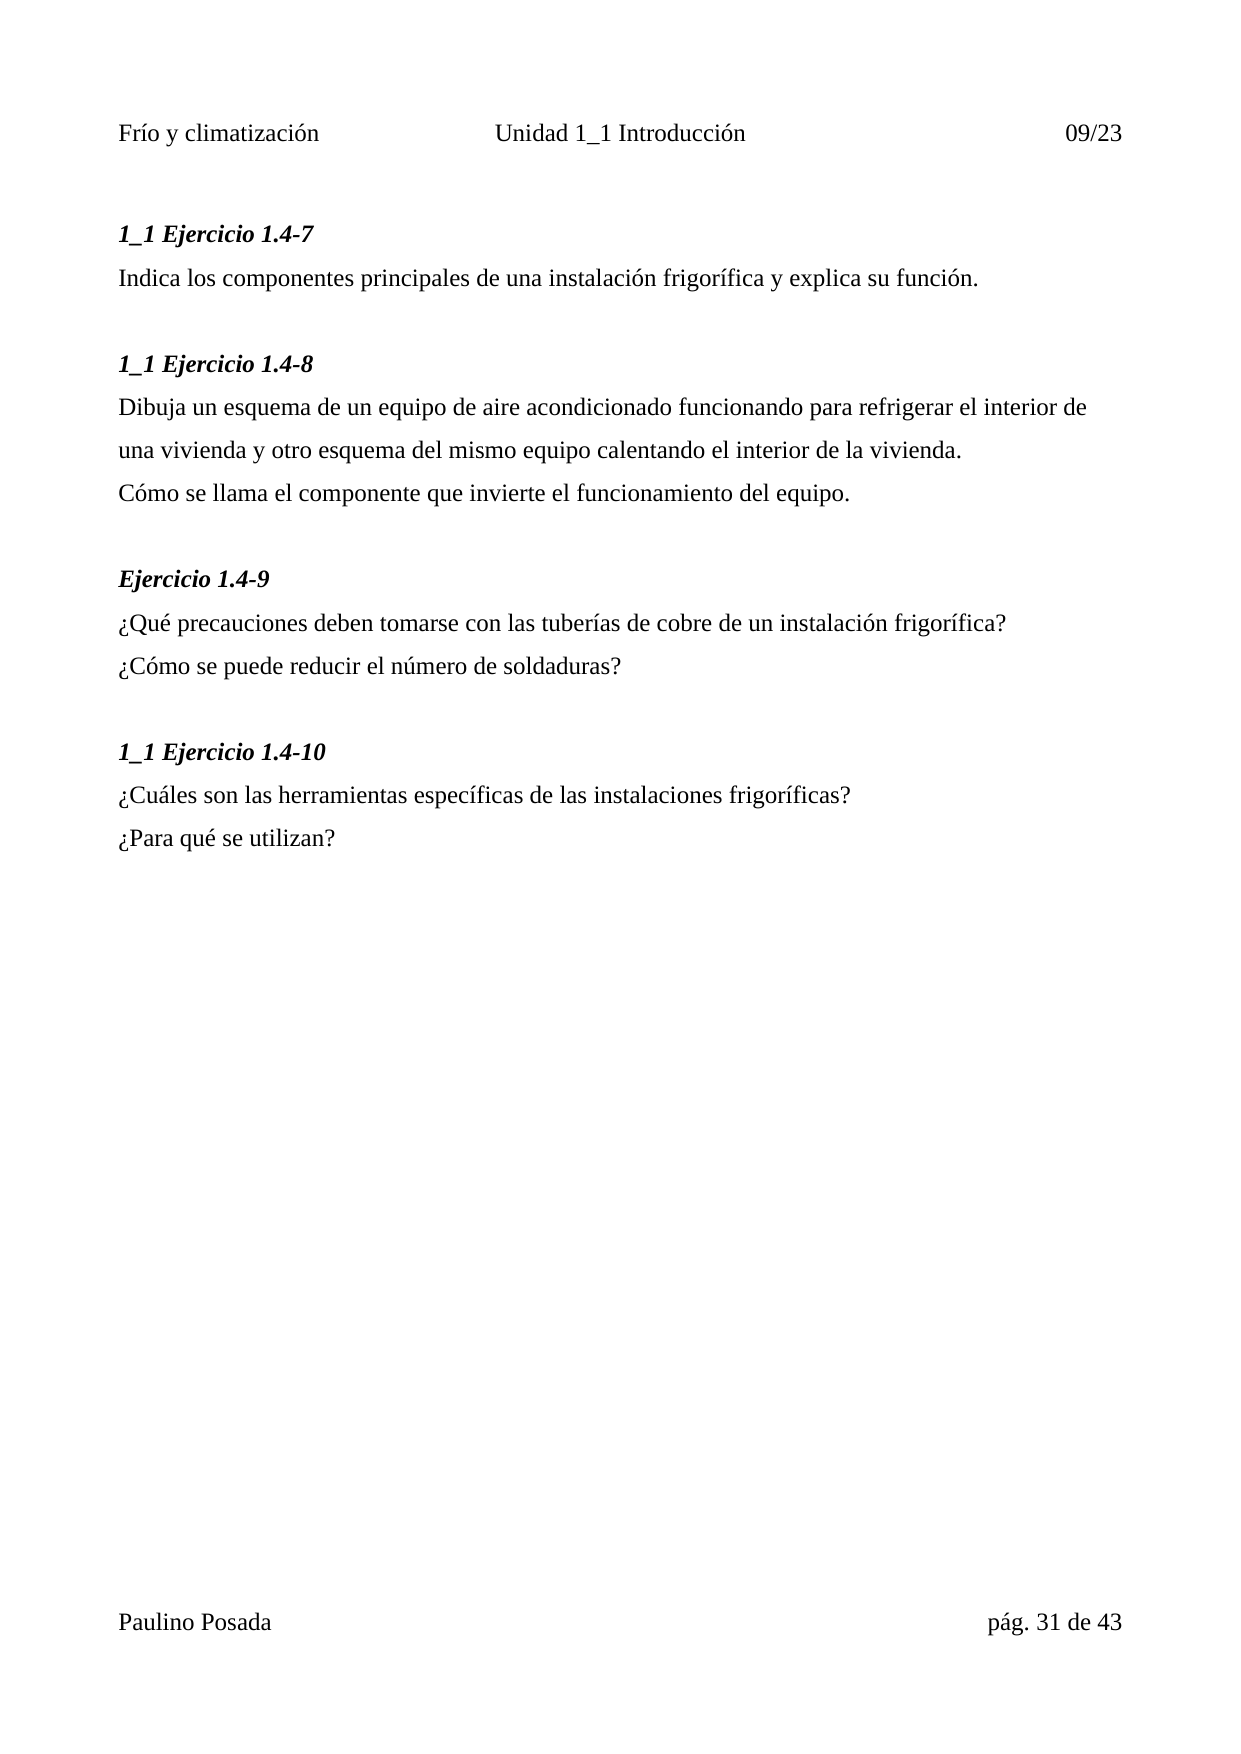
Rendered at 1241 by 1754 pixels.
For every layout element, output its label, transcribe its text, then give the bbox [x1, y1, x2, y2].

text ¿Cómo se puede reducir el número de soldaduras? [118, 651, 1122, 679]
text Ejercicio 1.4-9 [118, 564, 1122, 593]
text ¿Cuáles son las herramientas específicas de las instalaciones frigoríficas? [118, 780, 1122, 809]
text 1_1 Ejercicio 1.4-7 [118, 219, 1122, 248]
text Cómo se llama el componente que invierte el funcionamiento del equipo. [118, 478, 1122, 507]
text 1_1 Ejercicio 1.4-10 [118, 737, 1122, 766]
text 1_1 Ejercicio 1.4-8 [118, 349, 1122, 378]
text Dibuja un esquema de un equipo de aire acondicionado funcionando para refrigerar el interior de una vivienda y otro esquema del mismo equipo calentando el interior de la vivienda. [118, 392, 1122, 464]
text ¿Para qué se utilizan? [118, 823, 1122, 852]
text Indica los componentes principales de una instalación frigorífica y explica su función. [118, 263, 1122, 291]
text ¿Qué precauciones deben tomarse con las tuberías de cobre de un instalación frigorífica? [118, 608, 1122, 636]
